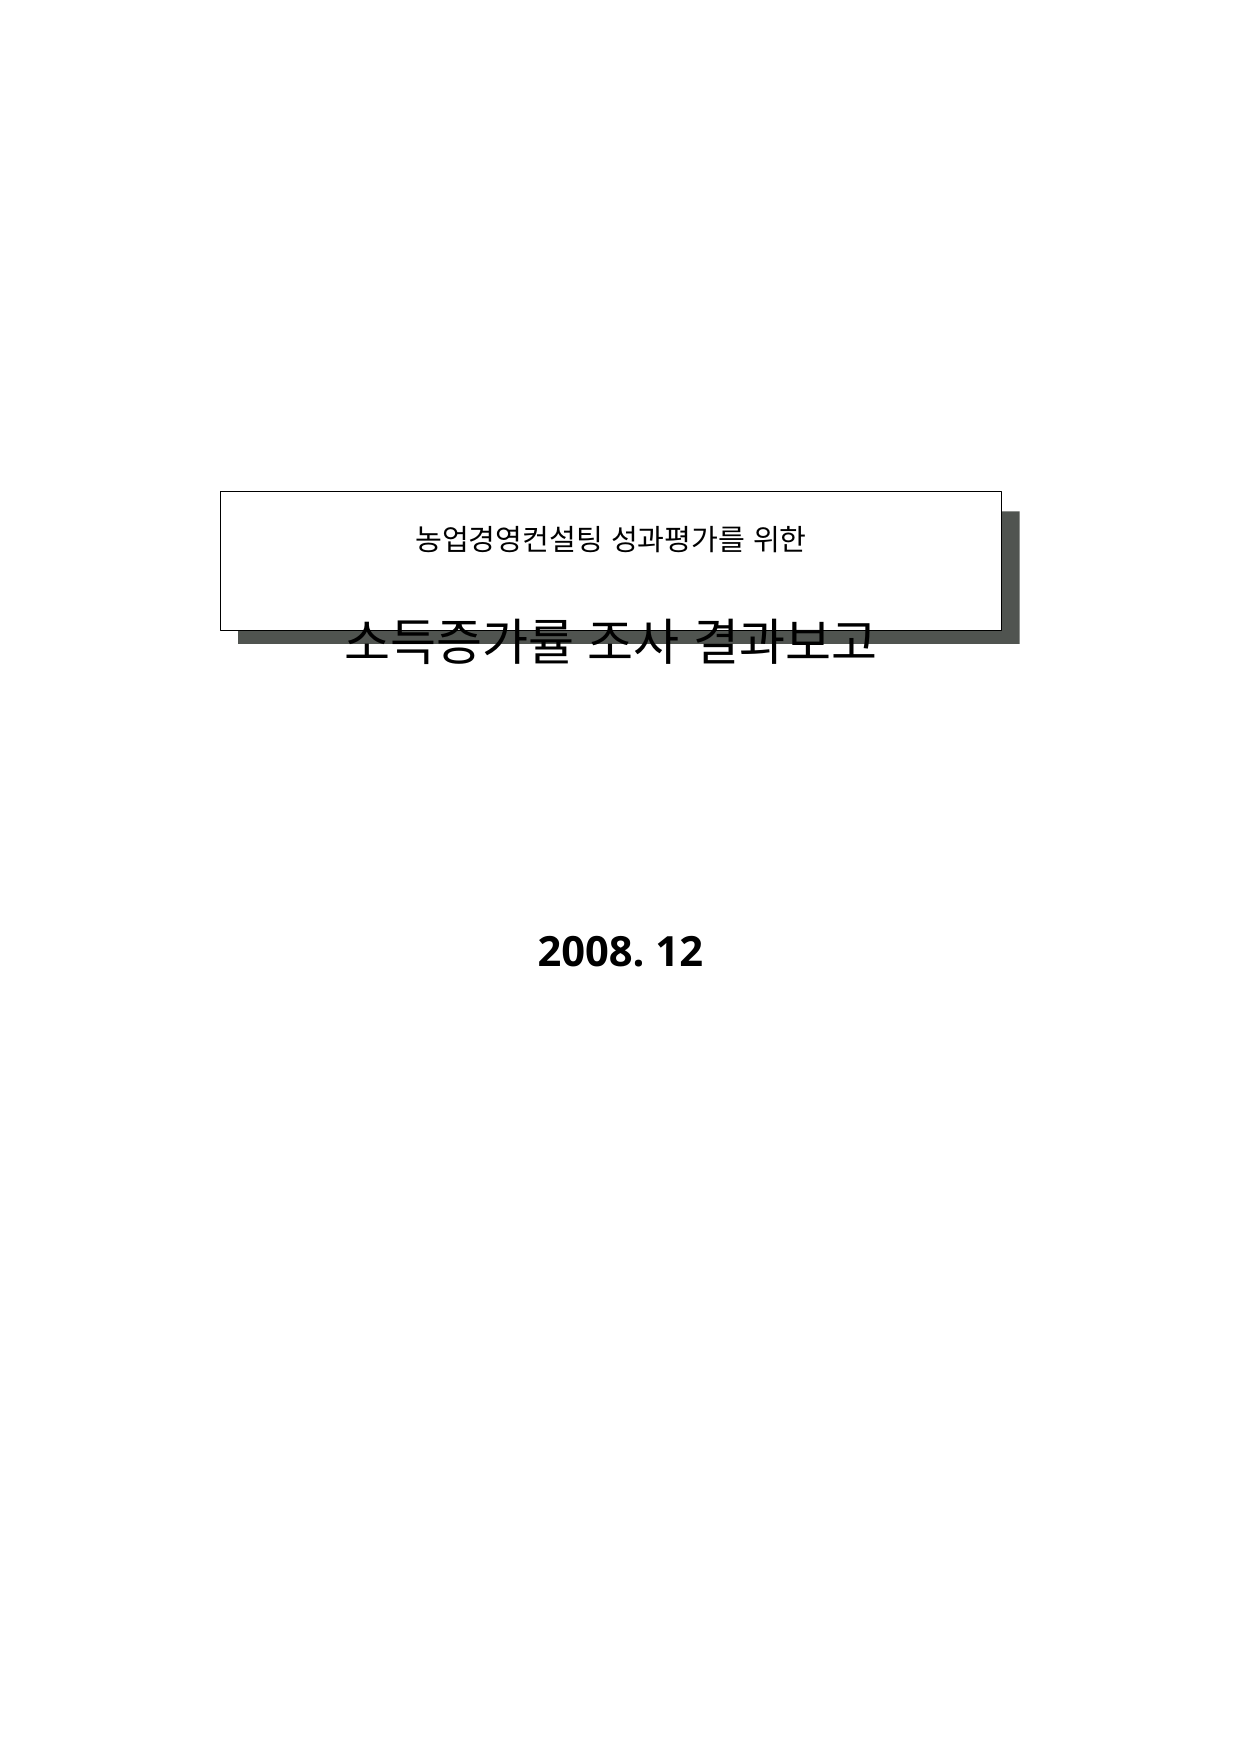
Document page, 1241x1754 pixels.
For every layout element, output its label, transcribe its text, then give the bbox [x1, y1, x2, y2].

text 2008. 12 [118, 921, 1122, 978]
